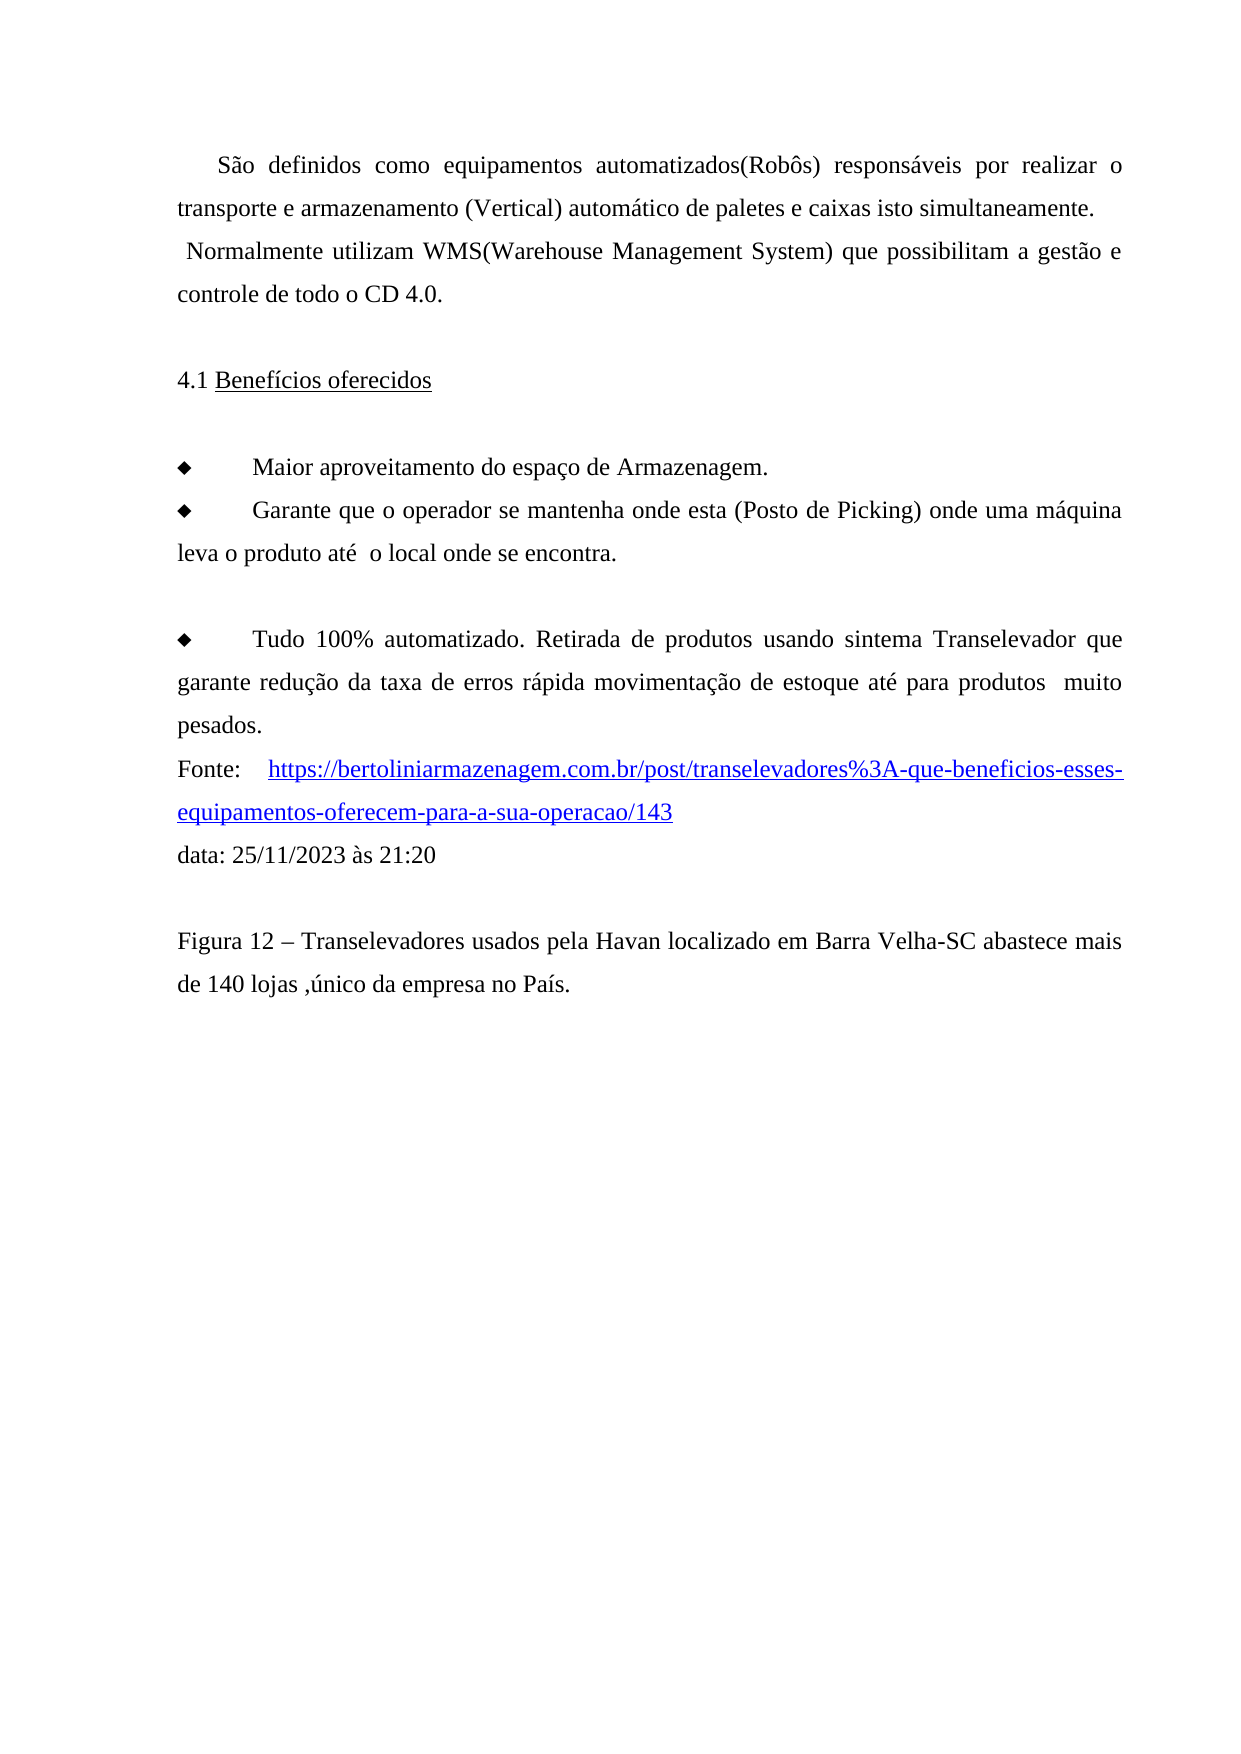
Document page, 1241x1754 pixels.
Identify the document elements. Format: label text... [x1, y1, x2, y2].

text 4.1 Benefícios oferecidos [177, 366, 1123, 394]
list Maior aproveitamento do espaço de Armazenagem. [177, 452, 1123, 481]
text Normalmente utilizam WMS(Warehouse Management System) que possibilitam a gestão e controle de todo o CD 4.0. [177, 236, 1123, 308]
text data: 25/11/2023 às 21:20 [177, 840, 1123, 869]
list Garante que o operador se mantenha onde esta (Posto de Picking) onde uma máquina leva o produto até o local onde se encontra. [177, 495, 1123, 567]
text São definidos como equipamentos automatizados(Robôs) responsáveis por realizar o transporte e armazenamento (Vertical) automático de paletes e caixas isto simultaneamente. [177, 150, 1123, 222]
text Fonte: https://bertoliniarmazenagem.com.br/post/transelevadores%3A-que-beneficios-esses-equipamentos-oferecem-para-a-sua-operacao/143 [177, 754, 1123, 826]
text Figura 12 – Transelevadores usados pela Havan localizado em Barra Velha-SC abastece mais de 140 lojas ,único da empresa no País. [177, 926, 1123, 998]
list Tudo 100% automatizado. Retirada de produtos usando sintema Transelevador que garante redução da taxa de erros rápida movimentação de estoque até para produtos muito pesados. [177, 624, 1123, 739]
